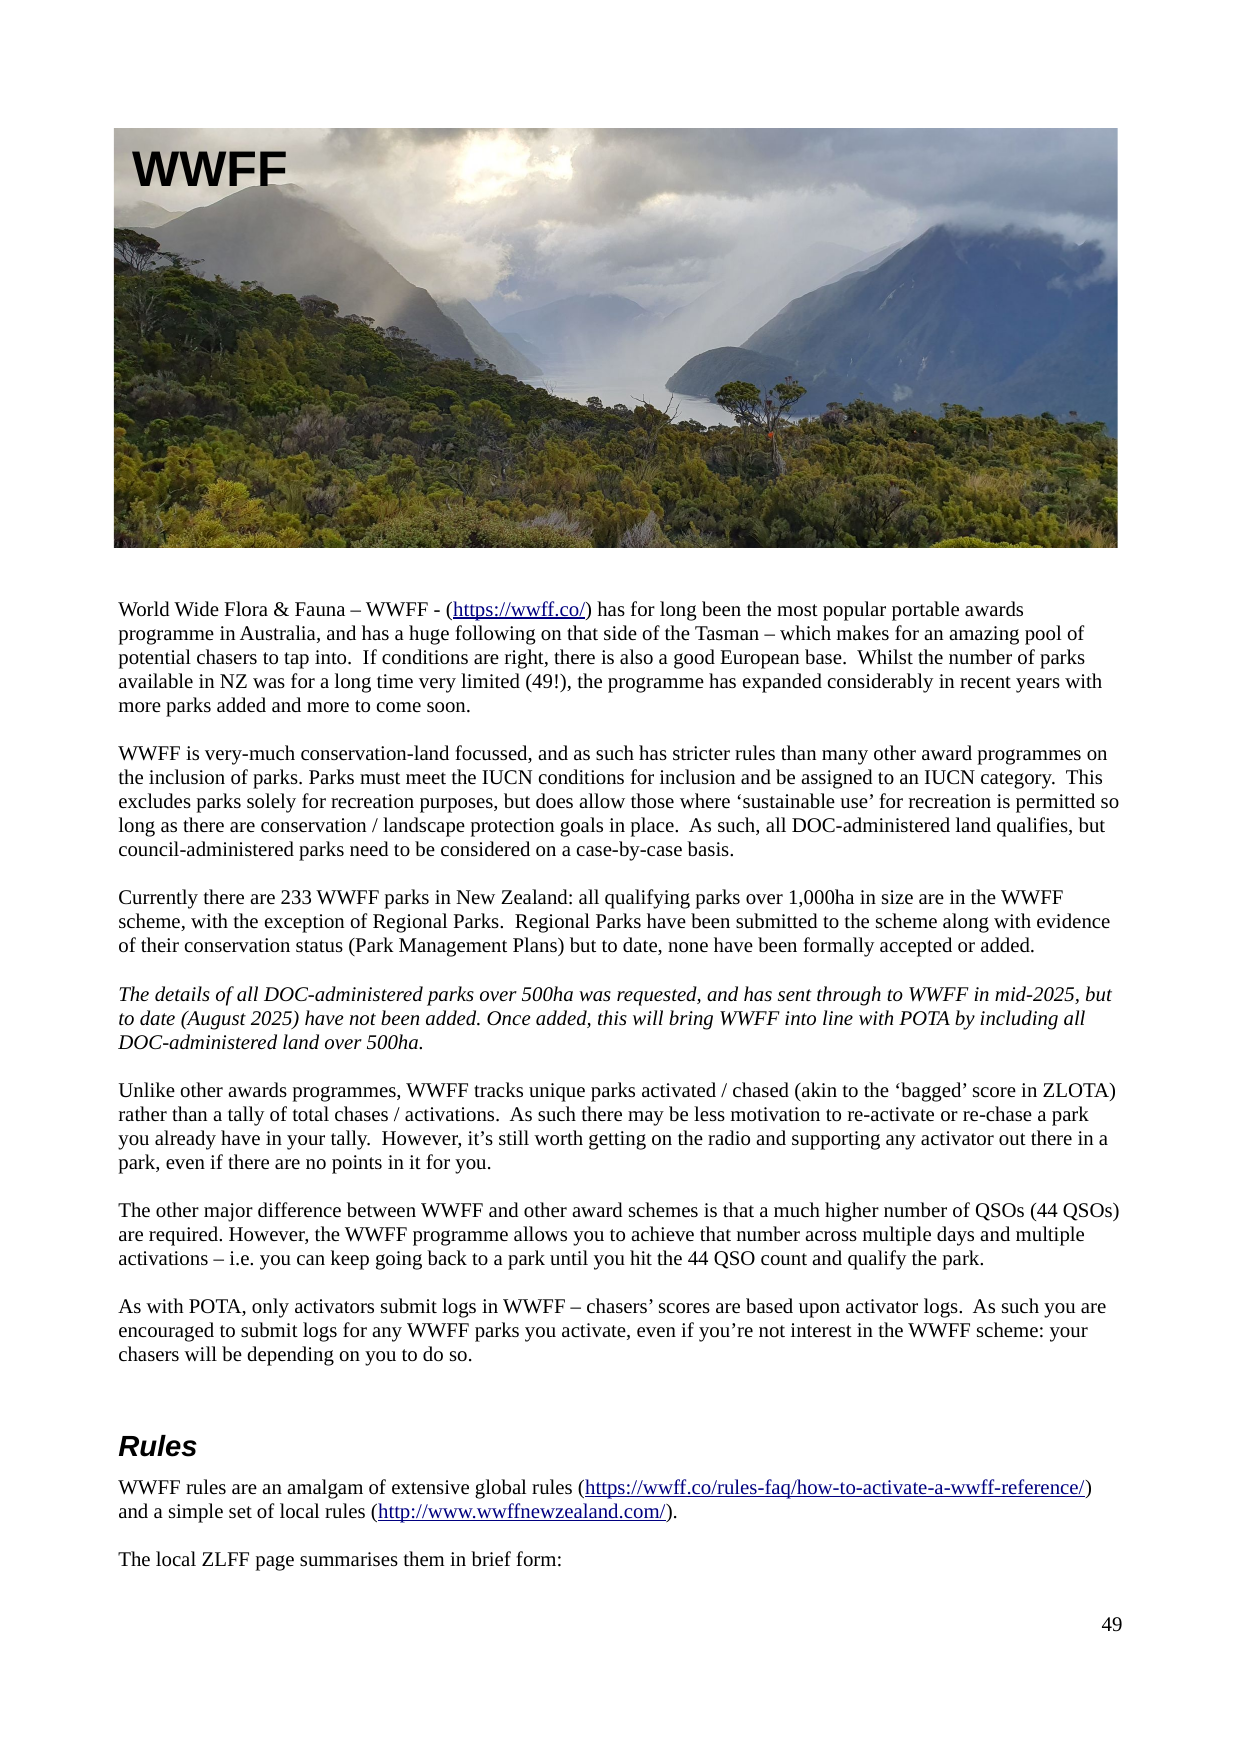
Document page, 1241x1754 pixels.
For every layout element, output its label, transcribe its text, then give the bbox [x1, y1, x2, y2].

text WWFF rules are an amalgam of extensive global rules (https://wwff.co/rules-faq/how-to-activate-a-wwff-reference/) and a simple set of local rules (http://www.wwffnewzealand.com/). [118, 1475, 1122, 1523]
text World Wide Flora & Fauna – WWFF - (https://wwff.co/) has for long been the most popular portable awards programme in Australia, and has a huge following on that side of the Tasman – which makes for an amazing pool of potential chasers to tap into. If conditions are right, there is also a good European base. Whilst the number of parks available in NZ was for a long time very limited (49!), the programme has expanded considerably in recent years with more parks added and more to come soon. [118, 596, 1122, 717]
text The details of all DOC-administered parks over 500ha was requested, and has sent through to WWFF in mid-2025, but to date (August 2025) have not been added. Once added, this will bring WWFF into line with POTA by including all DOC-administered land over 500ha. [118, 981, 1122, 1054]
subtitle WWFF [1118, 139, 1122, 196]
text WWFF is very-much conservation-land focussed, and as such has stricter rules than many other award programmes on the inclusion of parks. Parks must meet the IUCN conditions for inclusion and be assigned to an IUCN category. This excludes parks solely for recreation purposes, but does allow those where ‘sustainable use’ for recreation is permitted so long as there are conservation / landscape protection goals in place. As such, all DOC-administered land qualifies, but council-administered parks need to be considered on a case-by-case basis. [118, 741, 1122, 861]
text Currently there are 233 WWFF parks in New Zealand: all qualifying parks over 1,000ha in size are in the WWFF scheme, with the exception of Regional Parks. Regional Parks have been submitted to the scheme along with evidence of their conservation status (Park Management Plans) but to date, none have been formally accepted or added. [118, 885, 1122, 957]
subtitle Rules [118, 1429, 1122, 1463]
text As with POTA, only activators submit logs in WWFF – chasers’ scores are based upon activator logs. As such you are encouraged to submit logs for any WWFF parks you activate, even if you’re not interest in the WWFF scheme: your chasers will be depending on you to do so. [118, 1294, 1122, 1366]
text The other major difference between WWFF and other award schemes is that a much higher number of QSOs (44 QSOs) are required. However, the WWFF programme allows you to achieve that number across multiple days and multiple activations – i.e. you can keep going back to a park until you hit the 44 QSO count and qualify the park. [118, 1198, 1122, 1270]
picture [113, 128, 1118, 548]
text The local ZLFF page summarises them in brief form: [118, 1547, 1122, 1571]
text Unlike other awards programmes, WWFF tracks unique parks activated / chased (akin to the ‘bagged’ score in ZLOTA) rather than a tally of total chases / activations. As such there may be less motivation to re-activate or re-chase a park you already have in your tally. However, it’s still worth getting on the radio and supporting any activator out there in a park, even if there are no points in it for you. [118, 1078, 1122, 1174]
